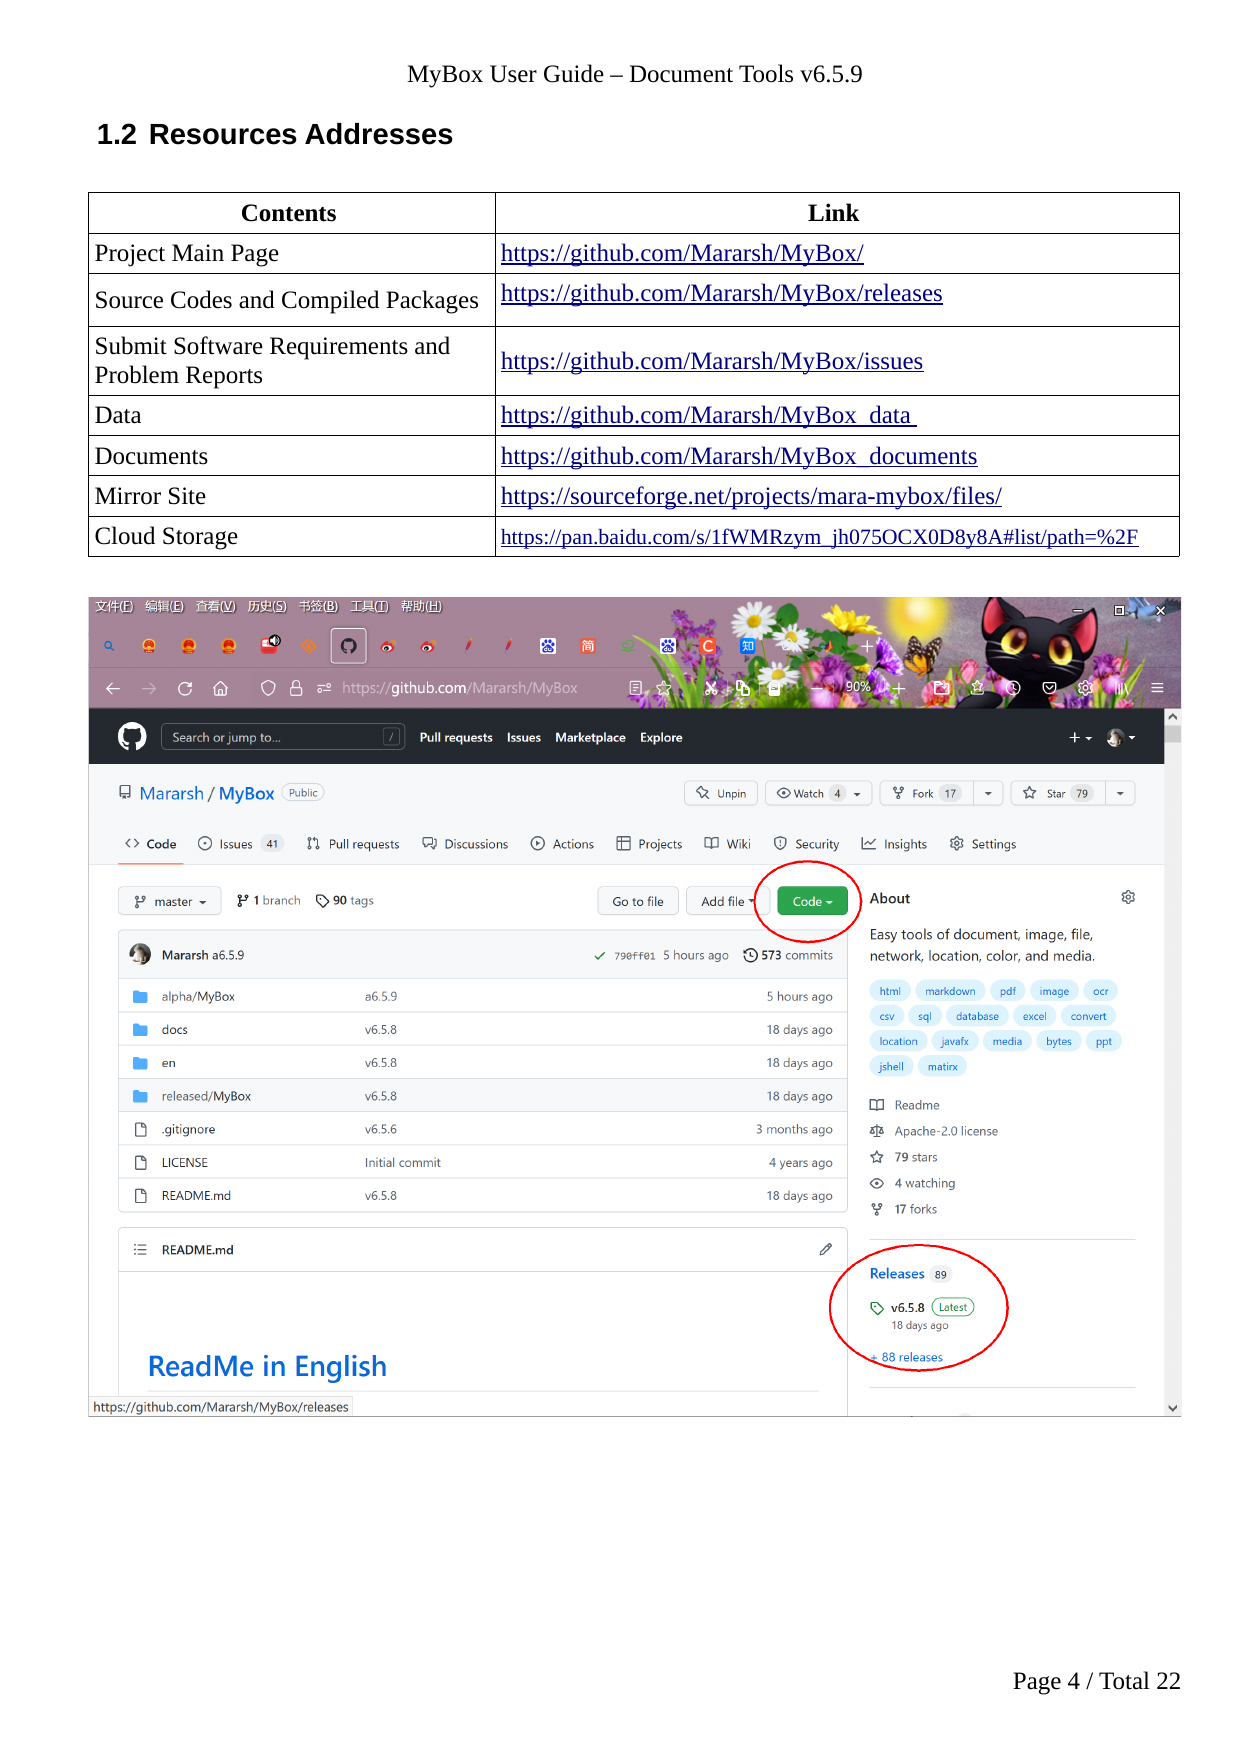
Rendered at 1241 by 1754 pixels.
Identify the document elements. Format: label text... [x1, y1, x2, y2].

table_cell https://github.com/Mararsh/MyBox/ [496, 234, 1179, 273]
table_cell Project Main Page [89, 234, 495, 273]
table_cell Mirror Site [89, 476, 495, 516]
table_cell Documents [89, 436, 495, 475]
picture [88, 597, 1182, 1417]
table_cell https://github.com/Mararsh/MyBox_documents [496, 436, 1179, 475]
table_cell https://github.com/Mararsh/MyBox_data [496, 396, 1179, 435]
table_cell https://sourceforge.net/projects/mara-mybox/files/ [496, 476, 1179, 516]
table_cell https://github.com/Mararsh/MyBox/issues [496, 327, 1179, 394]
subtitle Resources Addresses [88, 117, 1181, 151]
table_cell Data [89, 396, 495, 435]
table_cell Source Codes and Compiled Packages [89, 274, 495, 326]
table_cell Cloud Storage [89, 517, 495, 556]
table_cell https://github.com/Mararsh/MyBox/releases [496, 274, 1179, 326]
table_cell Submit Software Requirements and Problem Reports [89, 327, 495, 394]
table_header Contents [89, 193, 495, 232]
table_cell https://pan.baidu.com/s/1fWMRzym_jh075OCX0D8y8A#list/path=%2F [496, 517, 1179, 556]
table_header Link [496, 193, 1179, 232]
